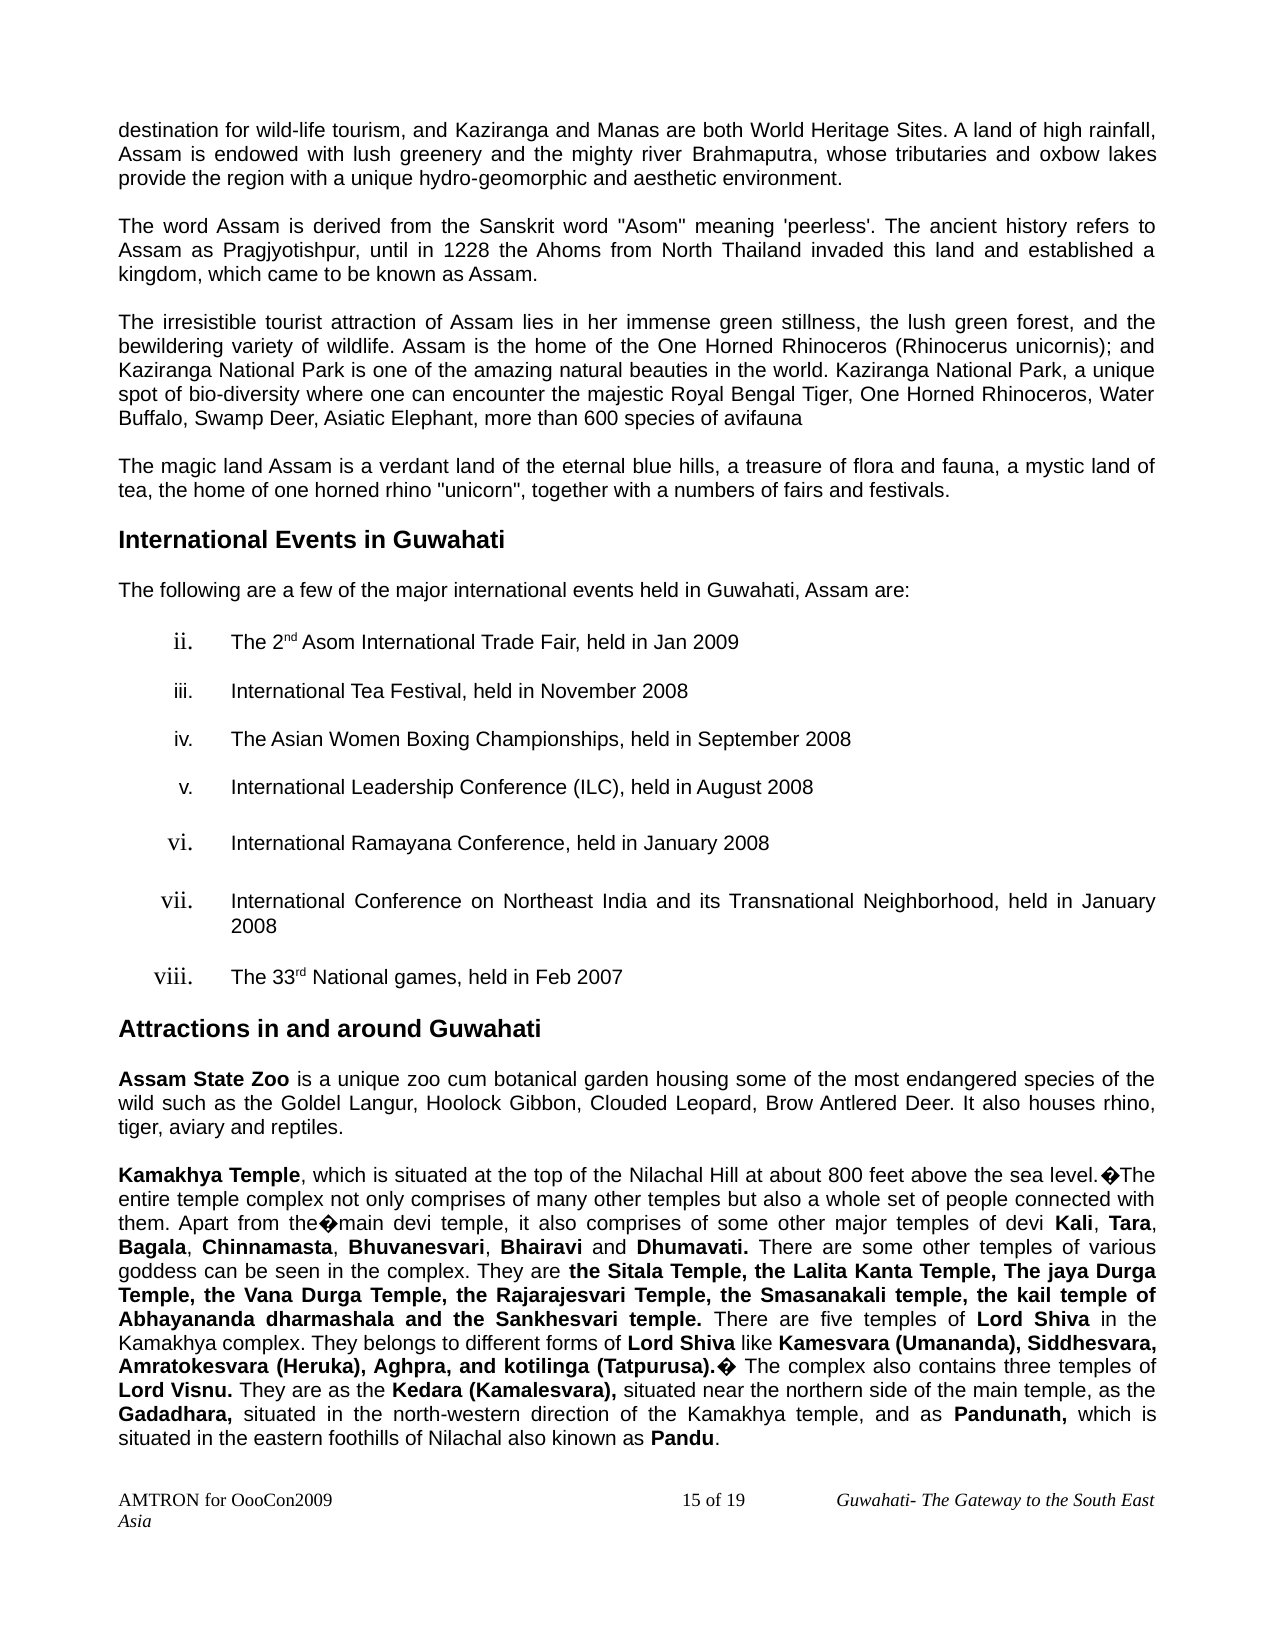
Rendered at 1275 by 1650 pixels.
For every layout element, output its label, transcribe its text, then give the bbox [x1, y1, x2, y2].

text The magic land Assam is a verdant land of the eternal blue hills, a treasure of flora and fauna, a mystic land of tea, the home of one horned rhino "unicorn", together with a numbers of fairs and festivals. [118, 453, 1157, 501]
text International Events in Guwahati [118, 525, 1157, 554]
list International Ramayana Conference, held in January 2008 [118, 827, 1157, 856]
list The 33rd National games, held in Feb 2007 [118, 961, 1157, 990]
list International Tea Festival, held in November 2008 [118, 679, 1157, 703]
text The irresistible tourist attraction of Assam lies in her immense green stillness, the lush green forest, and the bewildering variety of wildlife. Assam is the home of the One Horned Rhinoceros (Rhinocerus unicornis); and Kaziranga National Park is one of the amazing natural beauties in the world. Kaziranga National Park, a unique spot of bio-diversity where one can encounter the majestic Royal Bengal Tiger, One Horned Rhinoceros, Water Buffalo, Swamp Deer, Asiatic Elephant, more than 600 species of avifauna [118, 310, 1157, 429]
text The word Assam is derived from the Sanskrit word "Asom" meaning 'peerless'. The ancient history refers to Assam as Pragjyotishpur, until in 1228 the Ahoms from North Thailand invaded this land and established a kingdom, which came to be known as Assam. [118, 214, 1157, 286]
list The Asian Women Boxing Championships, held in September 2008 [118, 727, 1157, 751]
text Kamakhya Temple, which is situated at the top of the Nilachal Hill at about 800 feet above the sea level.�The entire temple complex not only comprises of many other temples but also a whole set of people connected with them. Apart from the�main devi temple, it also comprises of some other major temples of devi Kali, Tara, Bagala, Chinnamasta, Bhuvanesvari, Bhairavi and Dhumavati. There are some other temples of various goddess can be seen in the complex. They are the Sitala Temple, the Lalita Kanta Temple, The jaya Durga Temple, the Vana Durga Temple, the Rajarajesvari Temple, the Smasanakali temple, the kail temple of Abhayananda dharmashala and the Sankhesvari temple. There are five temples of Lord Shiva in the Kamakhya complex. They belongs to different forms of Lord Shiva like Kamesvara (Umananda), Siddhesvara, Amratokesvara (Heruka), Aghpra, and kotilinga (Tatpurusa).� The complex also contains three temples of Lord Visnu. They are as the Kedara (Kamalesvara), situated near the northern side of the main temple, as the Gadadhara, situated in the north-western direction of the Kamakhya temple, and as Pandunath, which is situated in the eastern foothills of Nilachal also kinown as Pandu. [118, 1163, 1157, 1450]
list The 2nd Asom International Trade Fair, held in Jan 2009 [118, 626, 1157, 655]
list International Conference on Northeast India and its Transnational Neighborhood, held in January 2008 [118, 885, 1157, 937]
text Assam State Zoo is a unique zoo cum botanical garden housing some of the most endangered species of the wild such as the Goldel Langur, Hoolock Gibbon, Clouded Leopard, Brow Antlered Deer. It also houses rhino, tiger, aviary and reptiles. [118, 1067, 1157, 1139]
text The following are a few of the major international events held in Guwahati, Assam are: [118, 578, 1157, 602]
text Attractions in and around Guwahati [118, 1014, 1157, 1043]
list International Leadership Conference (ILC), held in August 2008 [118, 774, 1157, 798]
text destination for wild-life tourism, and Kaziranga and Manas are both World Heritage Sites. A land of high rainfall, Assam is endowed with lush greenery and the mighty river Brahmaputra, whose tributaries and oxbow lakes provide the region with a unique hydro-geomorphic and aesthetic environment. [118, 118, 1157, 190]
